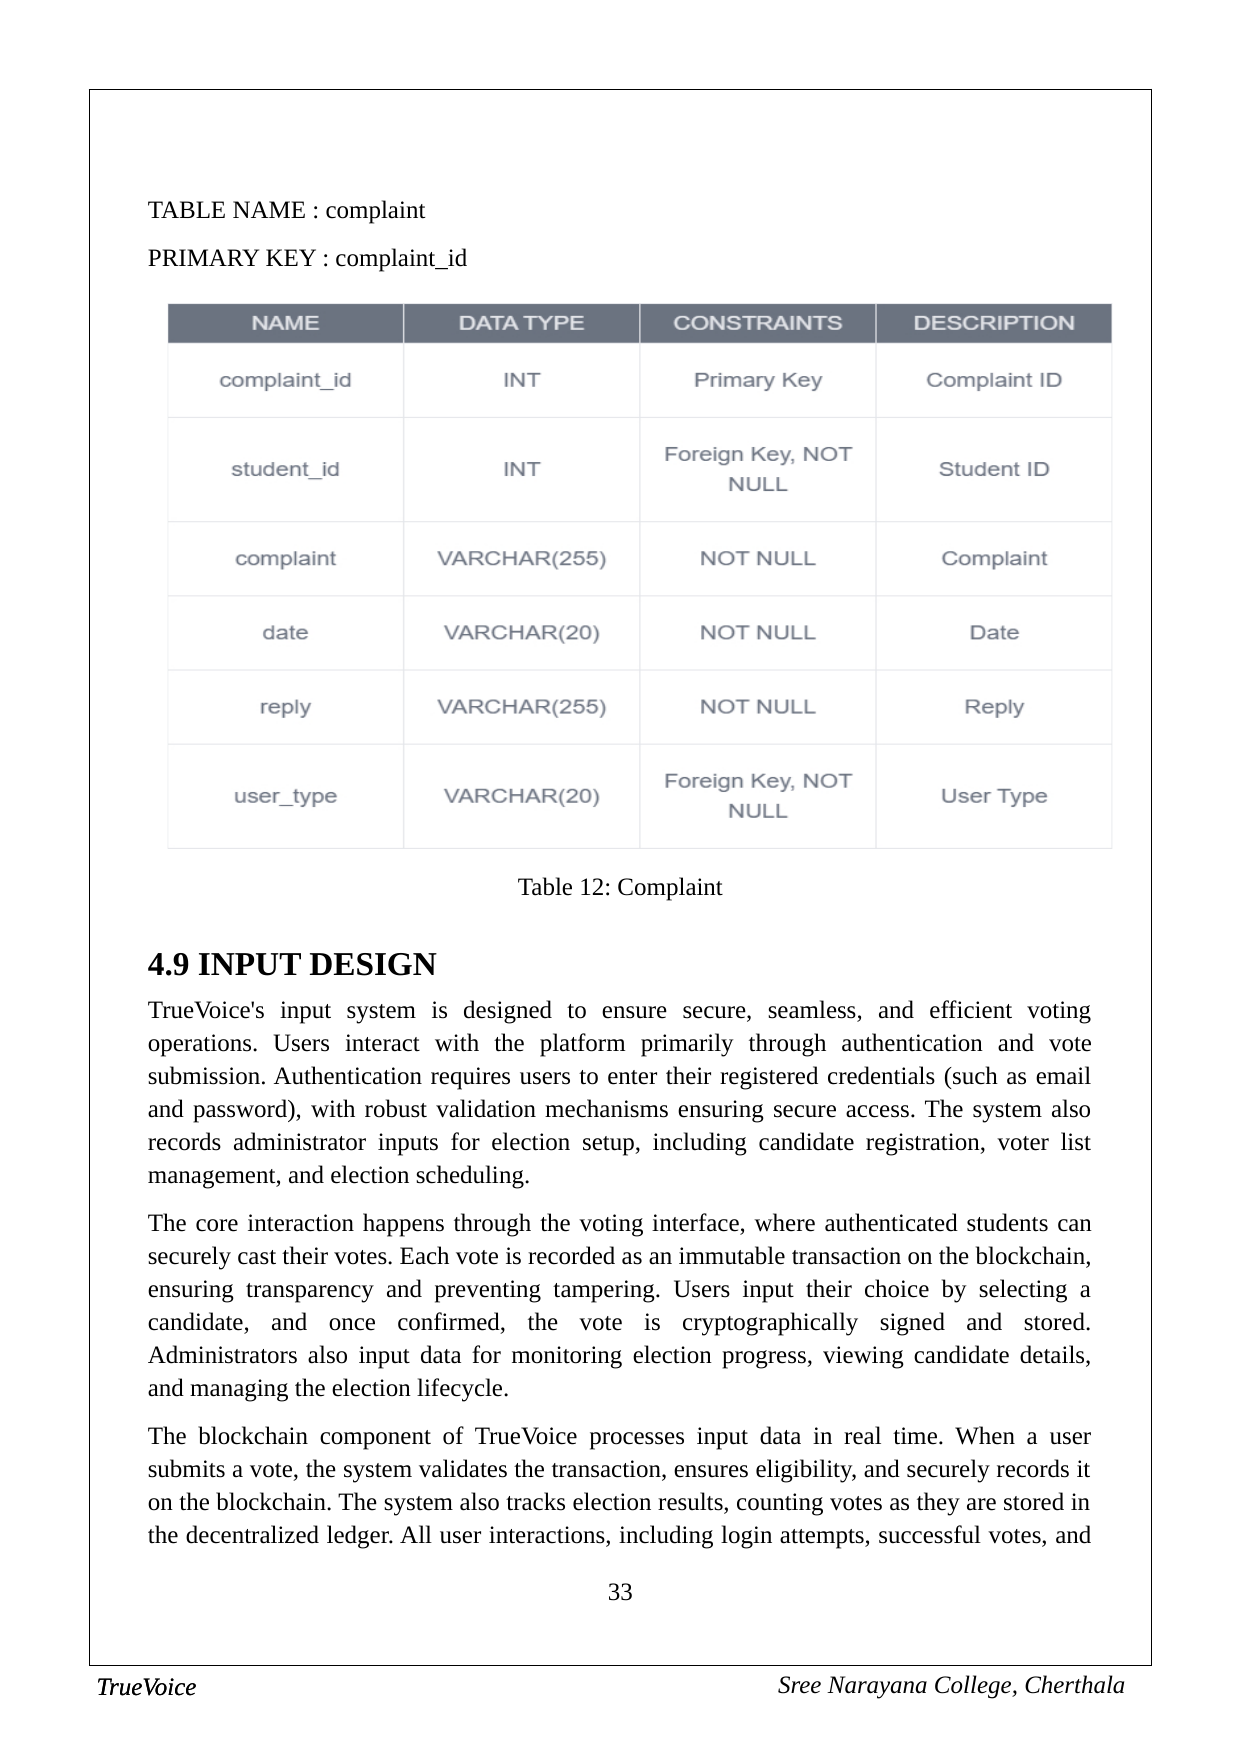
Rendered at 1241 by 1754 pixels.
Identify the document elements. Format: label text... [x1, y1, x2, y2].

text TrueVoice's input system is designed to ensure secure, seamless, and efficient voting operations. Users interact with the platform primarily through authentication and vote submission. Authentication requires users to enter their registered credentials (such as email and password), with robust validation mechanisms ensuring secure access. The system also records administrator inputs for election setup, including candidate registration, voter list management, and election scheduling. [148, 995, 1092, 1189]
text PRIMARY KEY : complaint_id [148, 243, 1092, 272]
picture [167, 303, 1113, 849]
text Table 12: Complaint [148, 291, 1092, 901]
subtitle 4.9 INPUT DESIGN [148, 944, 1092, 983]
text TABLE NAME : complaint [148, 195, 1092, 224]
text The blockchain component of TrueVoice processes input data in real time. When a user submits a vote, the system validates the transaction, ensures eligibility, and securely records it on the blockchain. The system also tracks election results, counting votes as they are stored in the decentralized ledger. All user interactions, including login attempts, successful votes, and [148, 1421, 1092, 1548]
text The core interaction happens through the voting interface, where authenticated students can securely cast their votes. Each vote is recorded as an immutable transaction on the blockchain, ensuring transparency and preventing tampering. Users input their choice by selecting a candidate, and once confirmed, the vote is cryptographically signed and stored. Administrators also input data for monitoring election progress, viewing candidate details, and managing the election lifecycle. [148, 1208, 1092, 1402]
